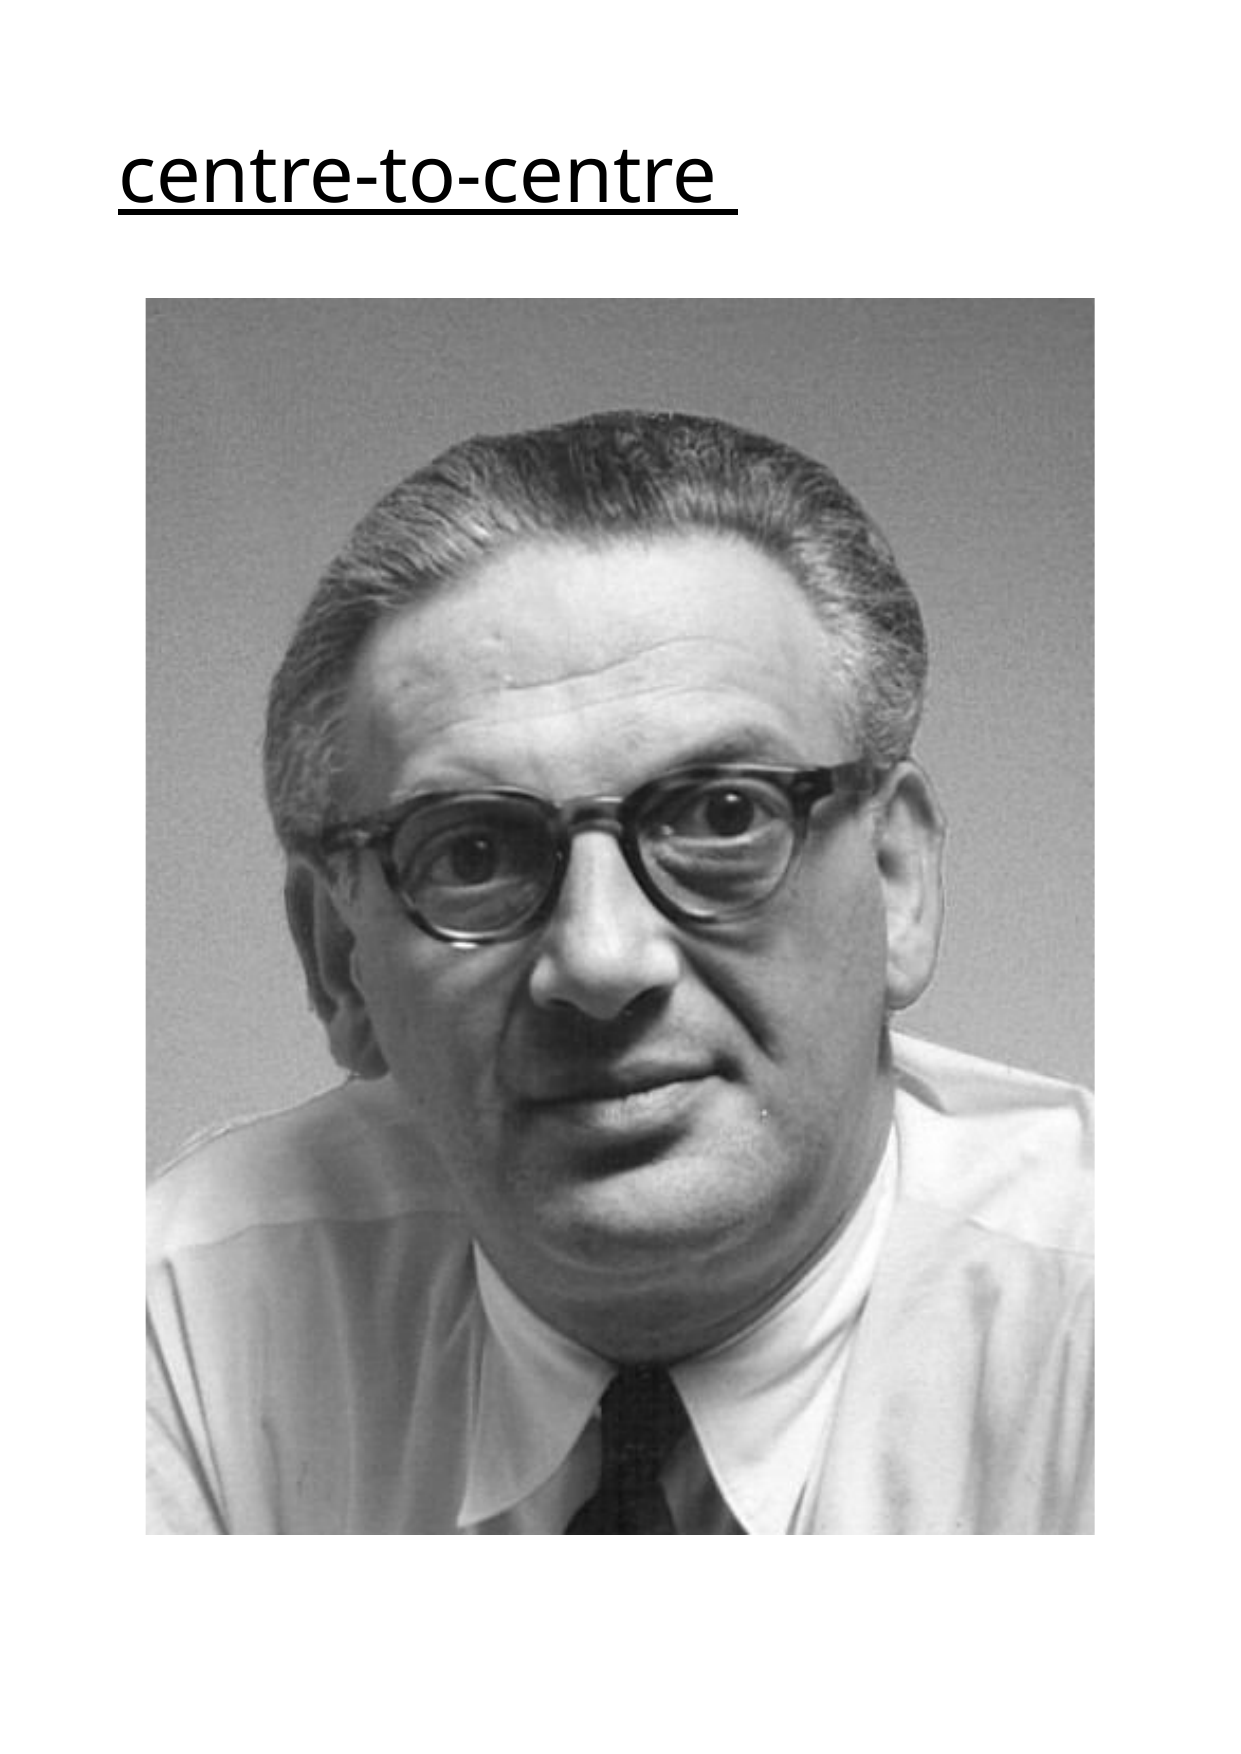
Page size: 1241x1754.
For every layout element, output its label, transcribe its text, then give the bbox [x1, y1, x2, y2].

picture [145, 298, 1095, 1535]
text centre-to-centre [118, 118, 1122, 226]
